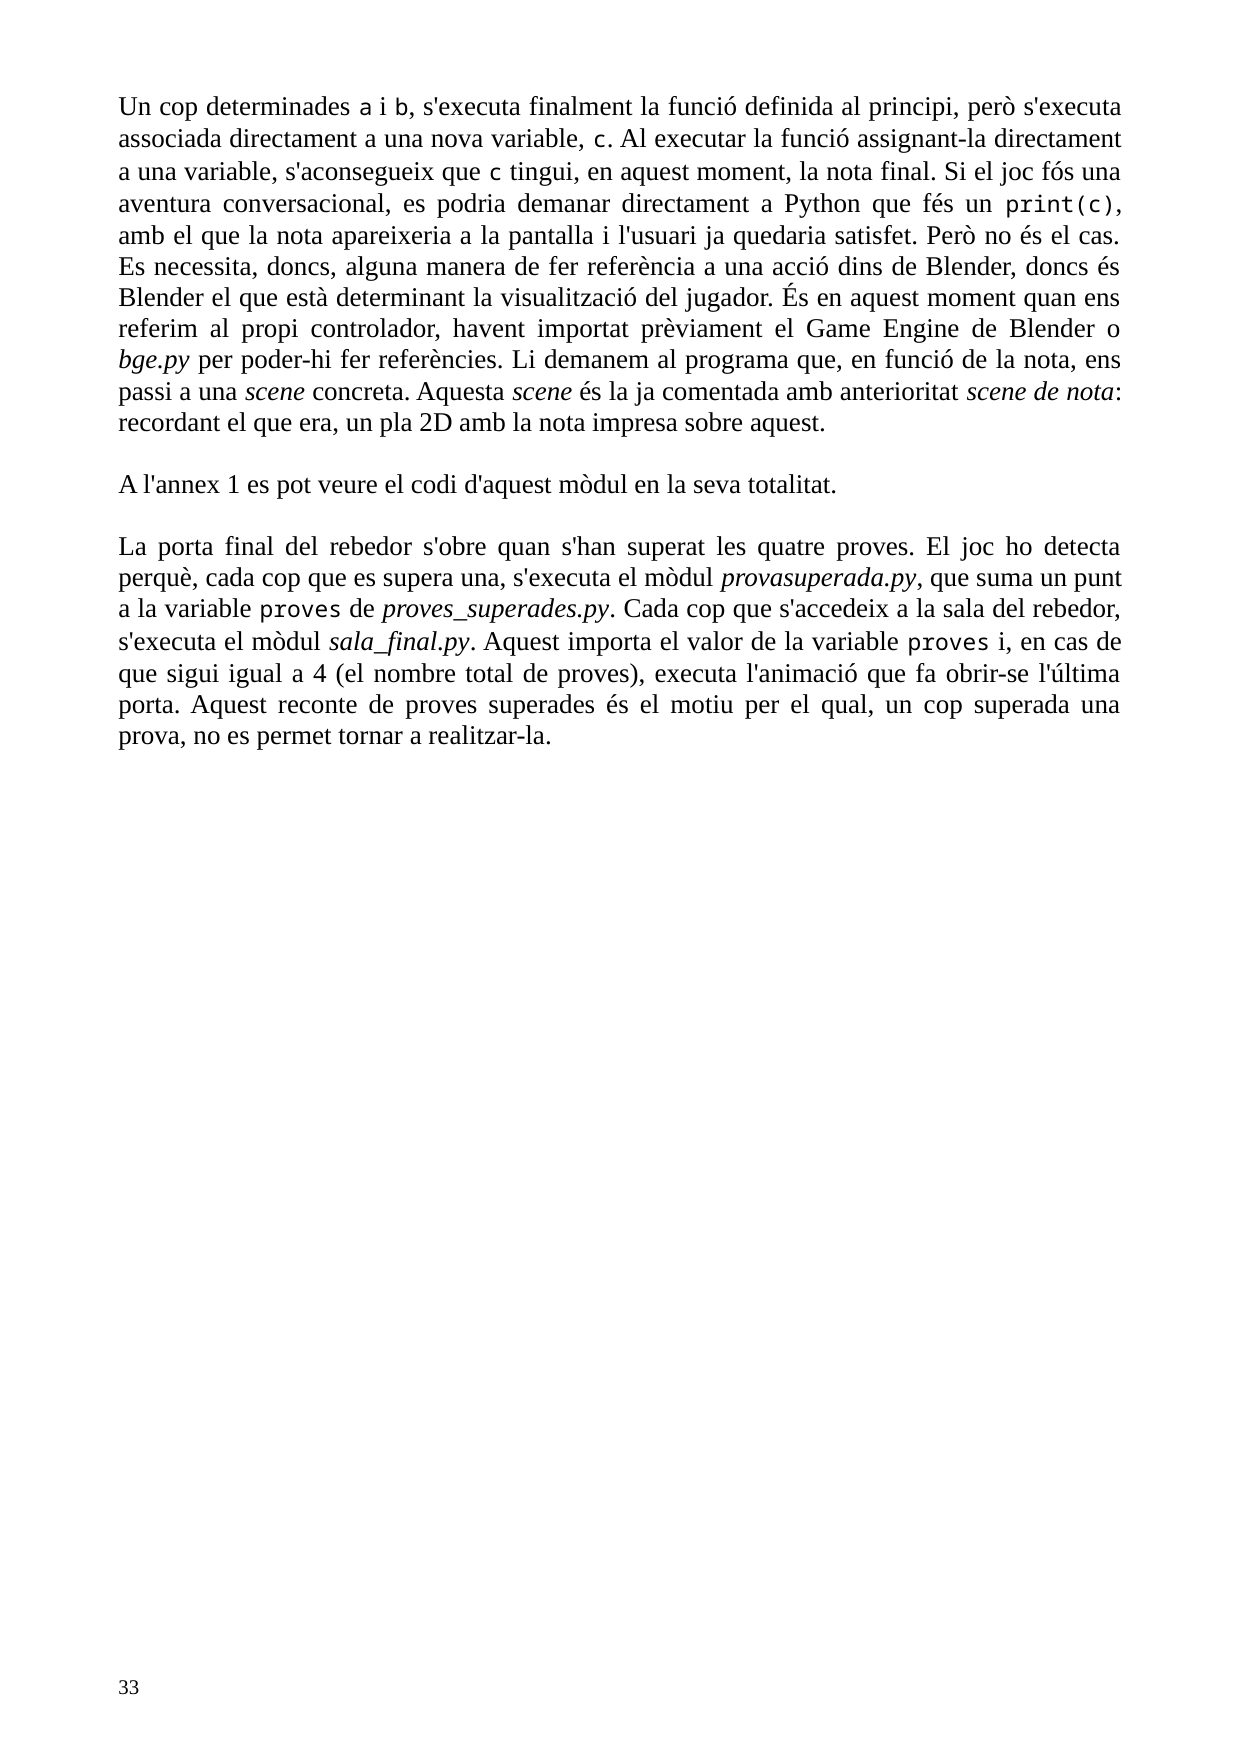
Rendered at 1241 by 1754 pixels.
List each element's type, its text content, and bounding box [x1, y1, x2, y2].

text A l'annex 1 es pot veure el codi d'aquest mòdul en la seva totalitat. [118, 468, 1122, 499]
text La porta final del rebedor s'obre quan s'han superat les quatre proves. El joc ho detecta perquè, cada cop que es supera una, s'executa el mòdul provasuperada.py, que suma un punt a la variable proves de proves_superades.py. Cada cop que s'accedeix a la sala del rebedor, s'executa el mòdul sala_final.py. Aquest importa el valor de la variable proves i, en cas de que sigui igual a 4 (el nombre total de proves), executa l'animació que fa obrir-se l'última porta. Aquest reconte de proves superades és el motiu per el qual, un cop superada una prova, no es permet tornar a realitzar-la. [118, 530, 1122, 750]
text Un cop determinades a i b, s'executa finalment la funció definida al principi, però s'executa associada directament a una nova variable, c. Al executar la funció assignant-la directament a una variable, s'aconsegueix que c tingui, en aquest moment, la nota final. Si el joc fós una aventura conversacional, es podria demanar directament a Python que fés un print(c), amb el que la nota apareixeria a la pantalla i l'usuari ja quedaria satisfet. Però no és el cas. Es necessita, doncs, alguna manera de fer referència a una acció dins de Blender, doncs és Blender el que està determinant la visualització del jugador. És en aquest moment quan ens referim al propi controlador, havent importat prèviament el Game Engine de Blender o bge.py per poder-hi fer referències. Li demanem al programa que, en funció de la nota, ens passi a una scene concreta. Aquesta scene és la ja comentada amb anterioritat scene de nota: recordant el que era, un pla 2D amb la nota impresa sobre aquest. [118, 91, 1122, 437]
